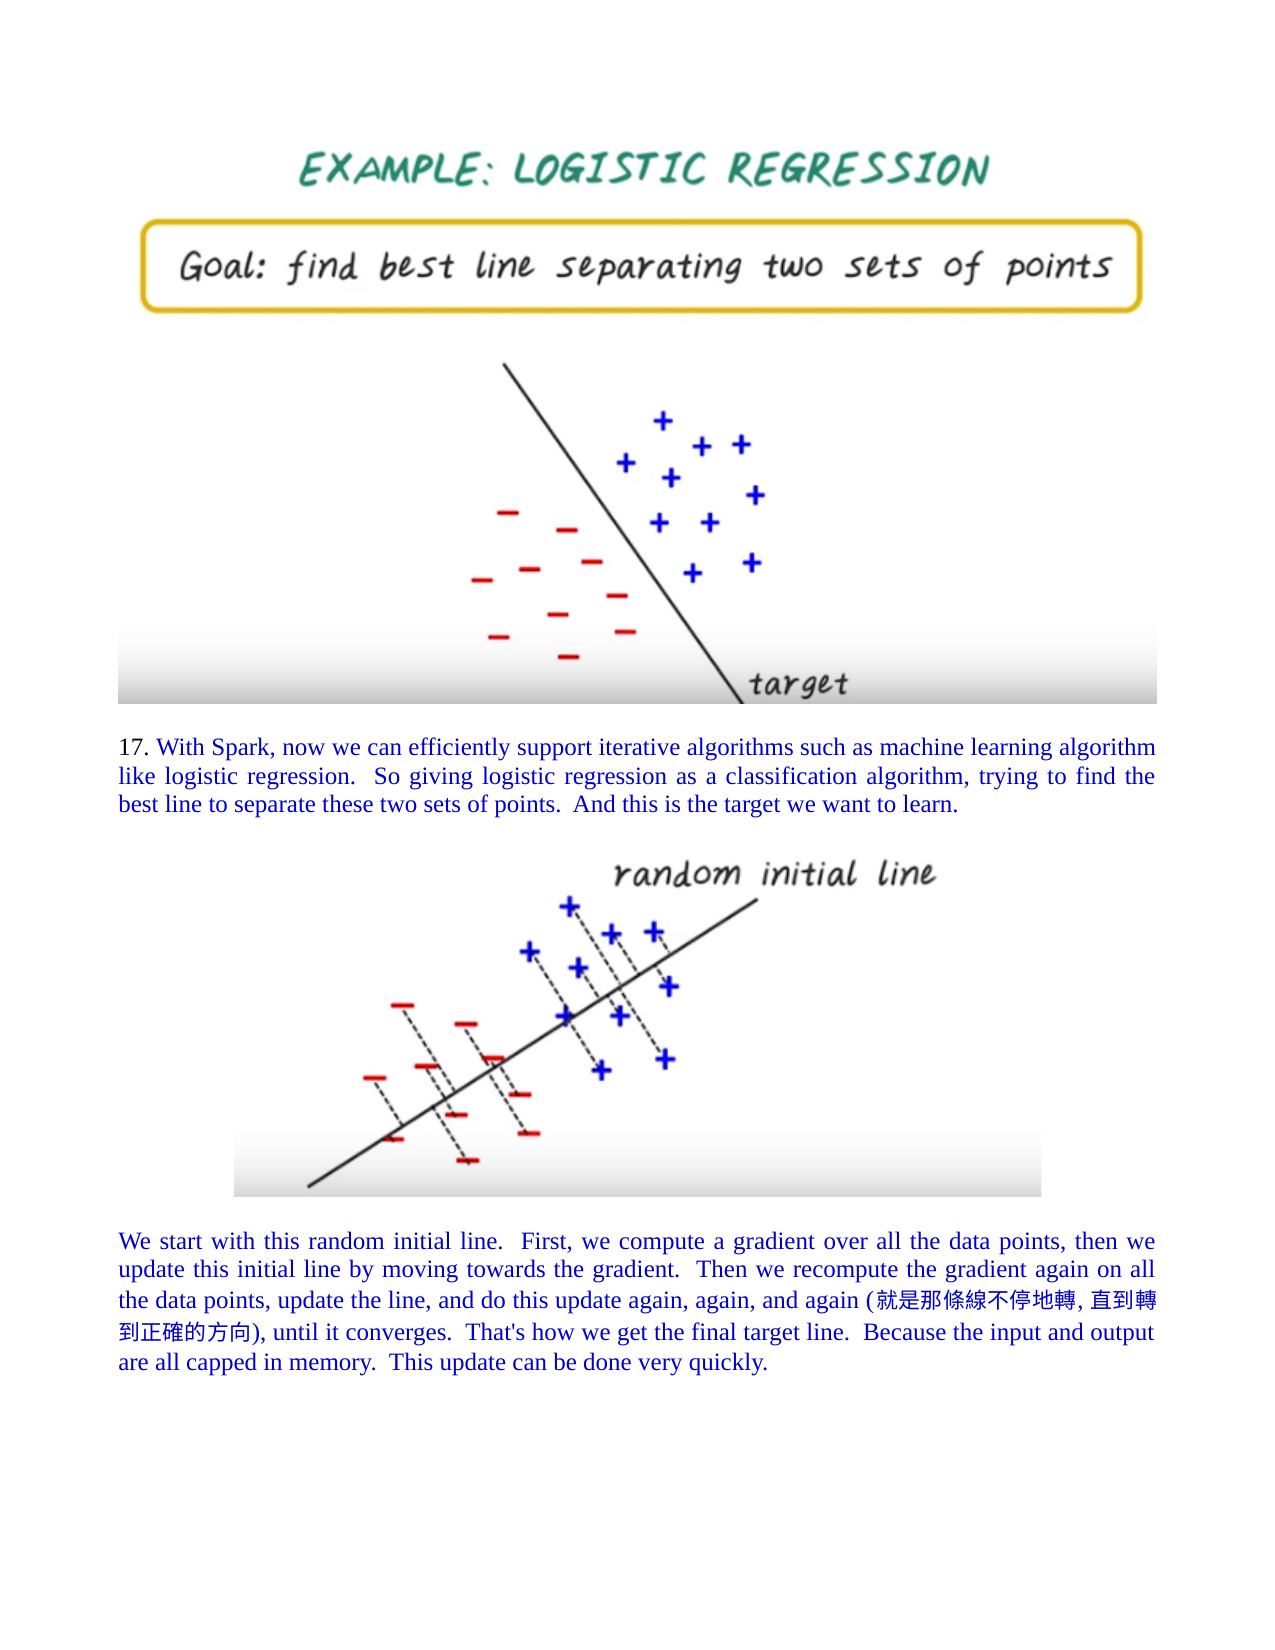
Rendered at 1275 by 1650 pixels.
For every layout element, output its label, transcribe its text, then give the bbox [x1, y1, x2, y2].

picture [233, 847, 1042, 1197]
text 17. With Spark, now we can efficiently support iterative algorithms such as machine learning algorithm like logistic regression. So giving logistic regression as a classification algorithm, trying to find the best line to separate these two sets of points. And this is the target we want to learn. [118, 732, 1157, 818]
text We start with this random initial line. First, we compute a gradient over all the data points, then we update this initial line by moving towards the gradient. Then we recompute the gradient again on all the data points, update the line, and do this update again, again, and again (就是那條線不停地轉, 直到轉到正確的方向), until it converges. That's how we get the final target line. Because the input and output are all capped in memory. This update can be done very quickly. [118, 1226, 1157, 1375]
picture [118, 146, 1157, 704]
